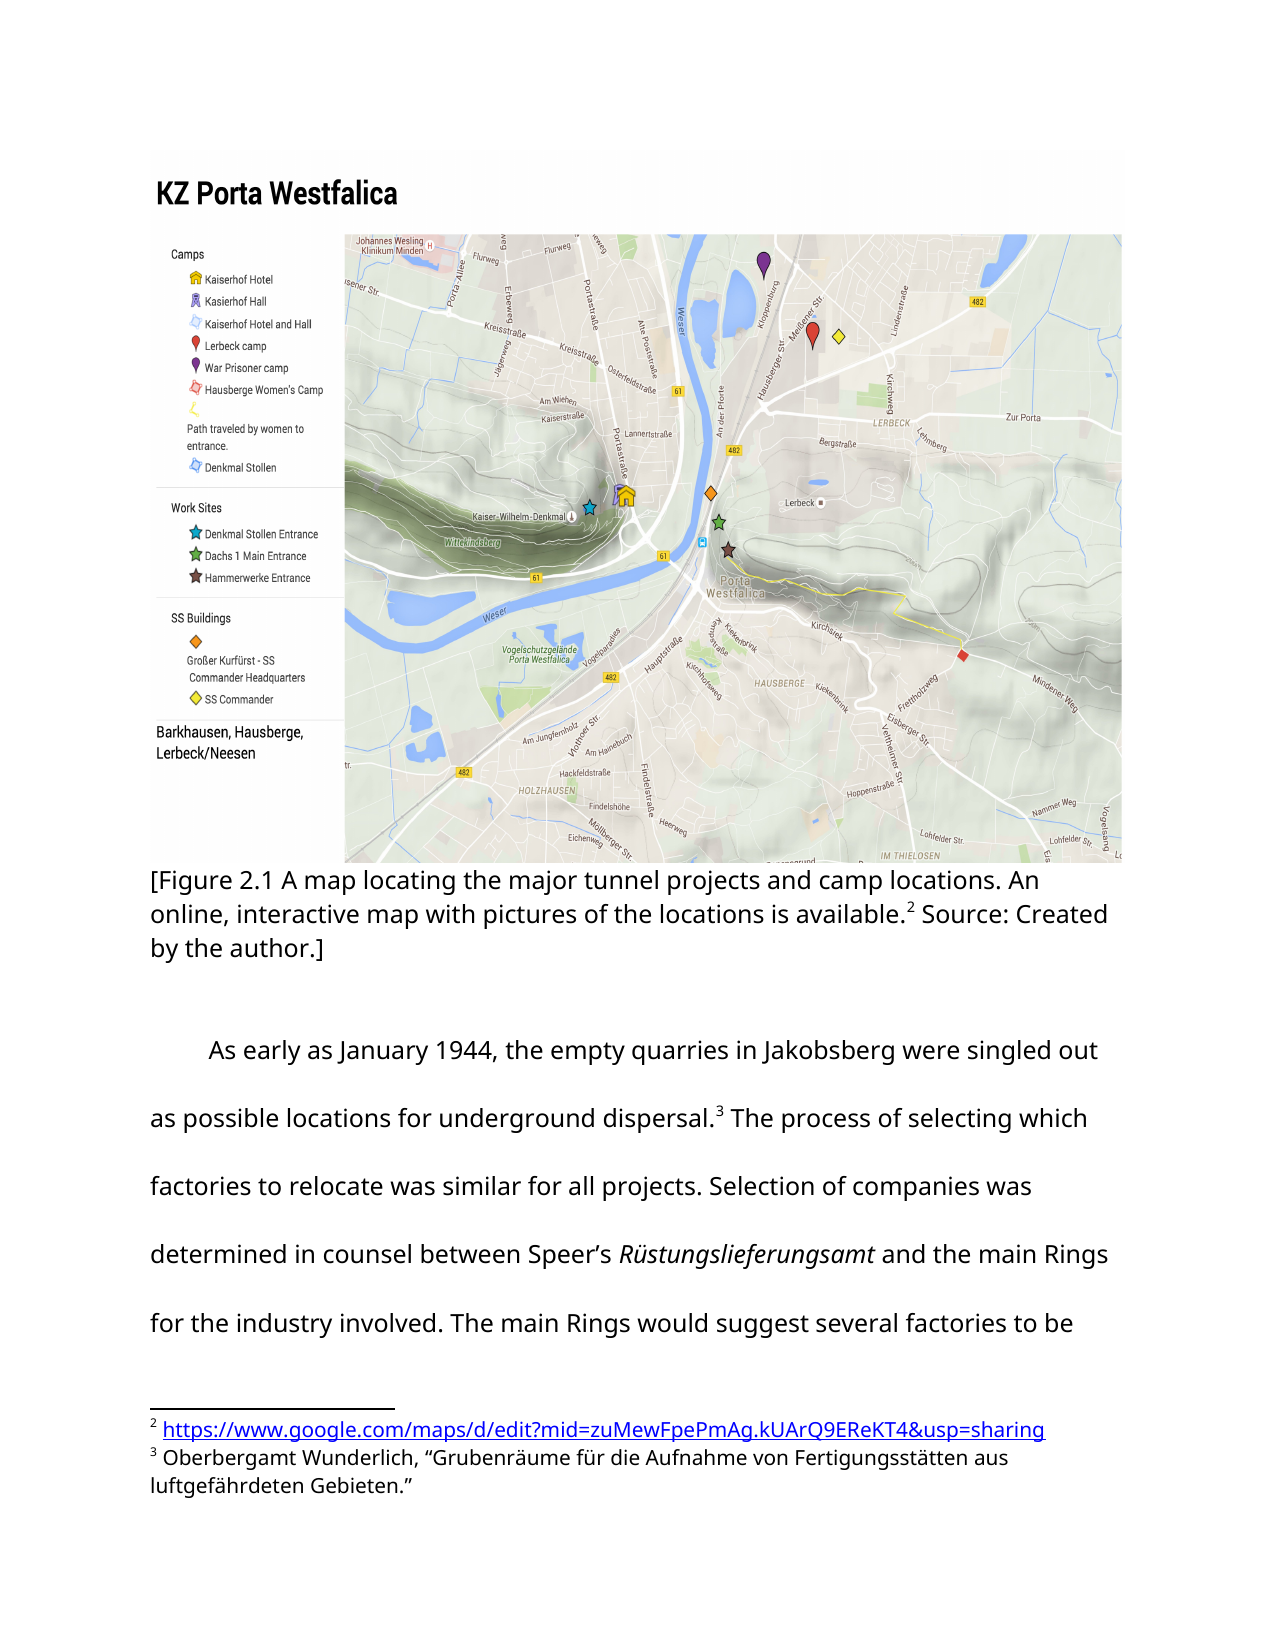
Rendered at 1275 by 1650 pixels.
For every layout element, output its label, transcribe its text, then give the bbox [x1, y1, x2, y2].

picture [150, 150, 1125, 863]
text https://www.google.com/maps/d/edit?mid=zuMewFpePmAg.kUArQ9EReKT4&usp=sharing [150, 1415, 1125, 1443]
text [Figure 2.1 A map locating the major tunnel projects and camp locations. An online, interactive map with pictures of the locations is available. Source: Created by the author.] [150, 863, 1125, 965]
text Oberbergamt Wunderlich, “Grubenräume für die Aufnahme von Fertigungsstätten aus luftgefährdeten Gebieten.” [150, 1443, 1125, 1500]
text As early as January 1944, the empty quarries in Jakobsberg were singled out as possible locations for underground dispersal. The process of selecting which factories to relocate was similar for all projects. Selection of companies was determined in counsel between Speer’s Rüstungslieferungsamt and the main Rings for the industry involved. The main Rings would suggest several factories to be [150, 1033, 1125, 1339]
